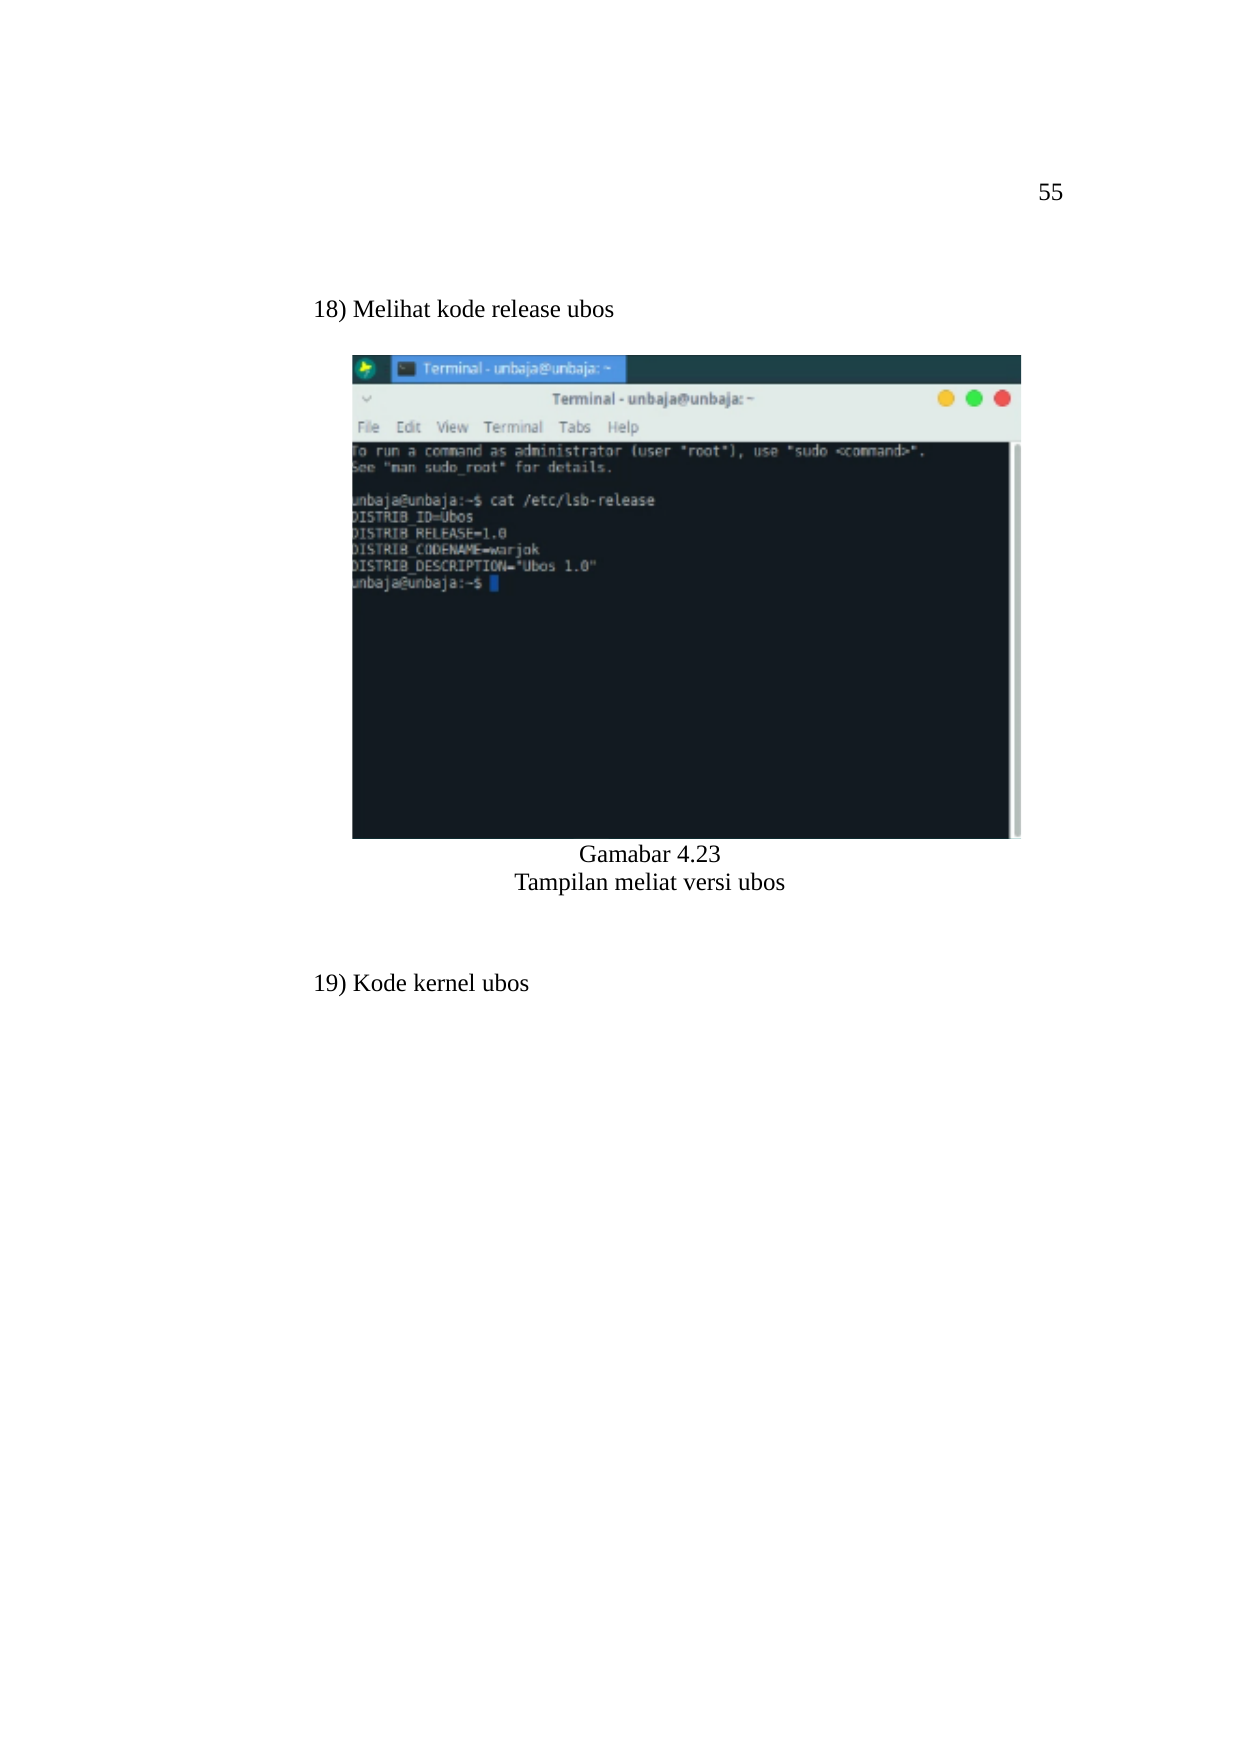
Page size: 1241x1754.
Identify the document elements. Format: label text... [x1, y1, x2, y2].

text Gamabar 4.23 [236, 337, 1063, 867]
text Tampilan meliat versi ubos [236, 867, 1063, 896]
text 18) Melihat kode release ubos [313, 294, 1063, 322]
text 19) Kode kernel ubos [313, 968, 1063, 997]
picture [352, 355, 936, 839]
